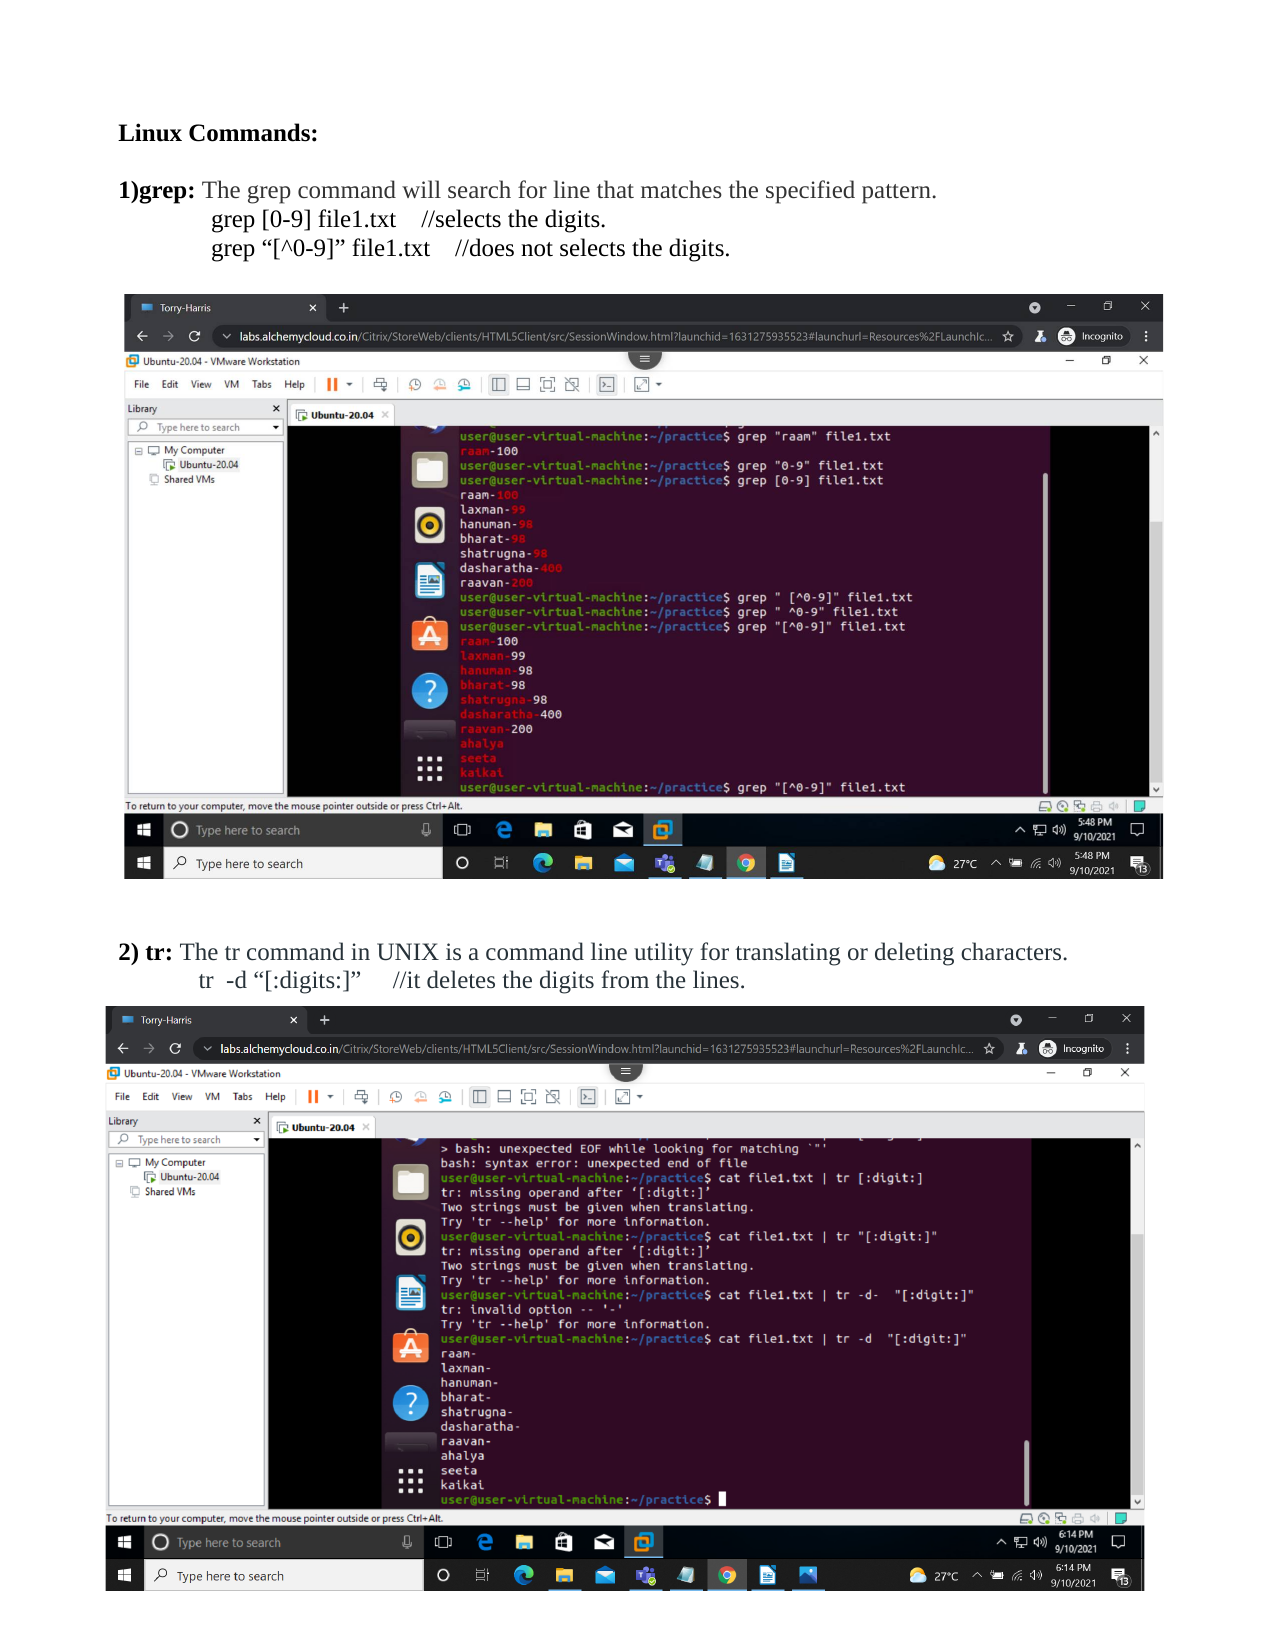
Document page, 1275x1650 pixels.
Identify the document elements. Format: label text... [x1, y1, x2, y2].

text Linux Commands: [118, 118, 1157, 147]
text 1)grep: The grep command will search for line that matches the specified pattern. [118, 176, 1157, 204]
picture [124, 294, 1164, 879]
text 2) tr: The tr command in UNIX is a command line utility for translating or deleting characters. [118, 937, 1157, 965]
text grep [0-9] file1.txt //selects the digits. [118, 204, 1157, 233]
text grep “[^0-9]” file1.txt //does not selects the digits. [118, 233, 1157, 262]
picture [105, 1006, 1145, 1591]
text tr -d “[:digits:]” //it deletes the digits from the lines. [118, 965, 1157, 994]
